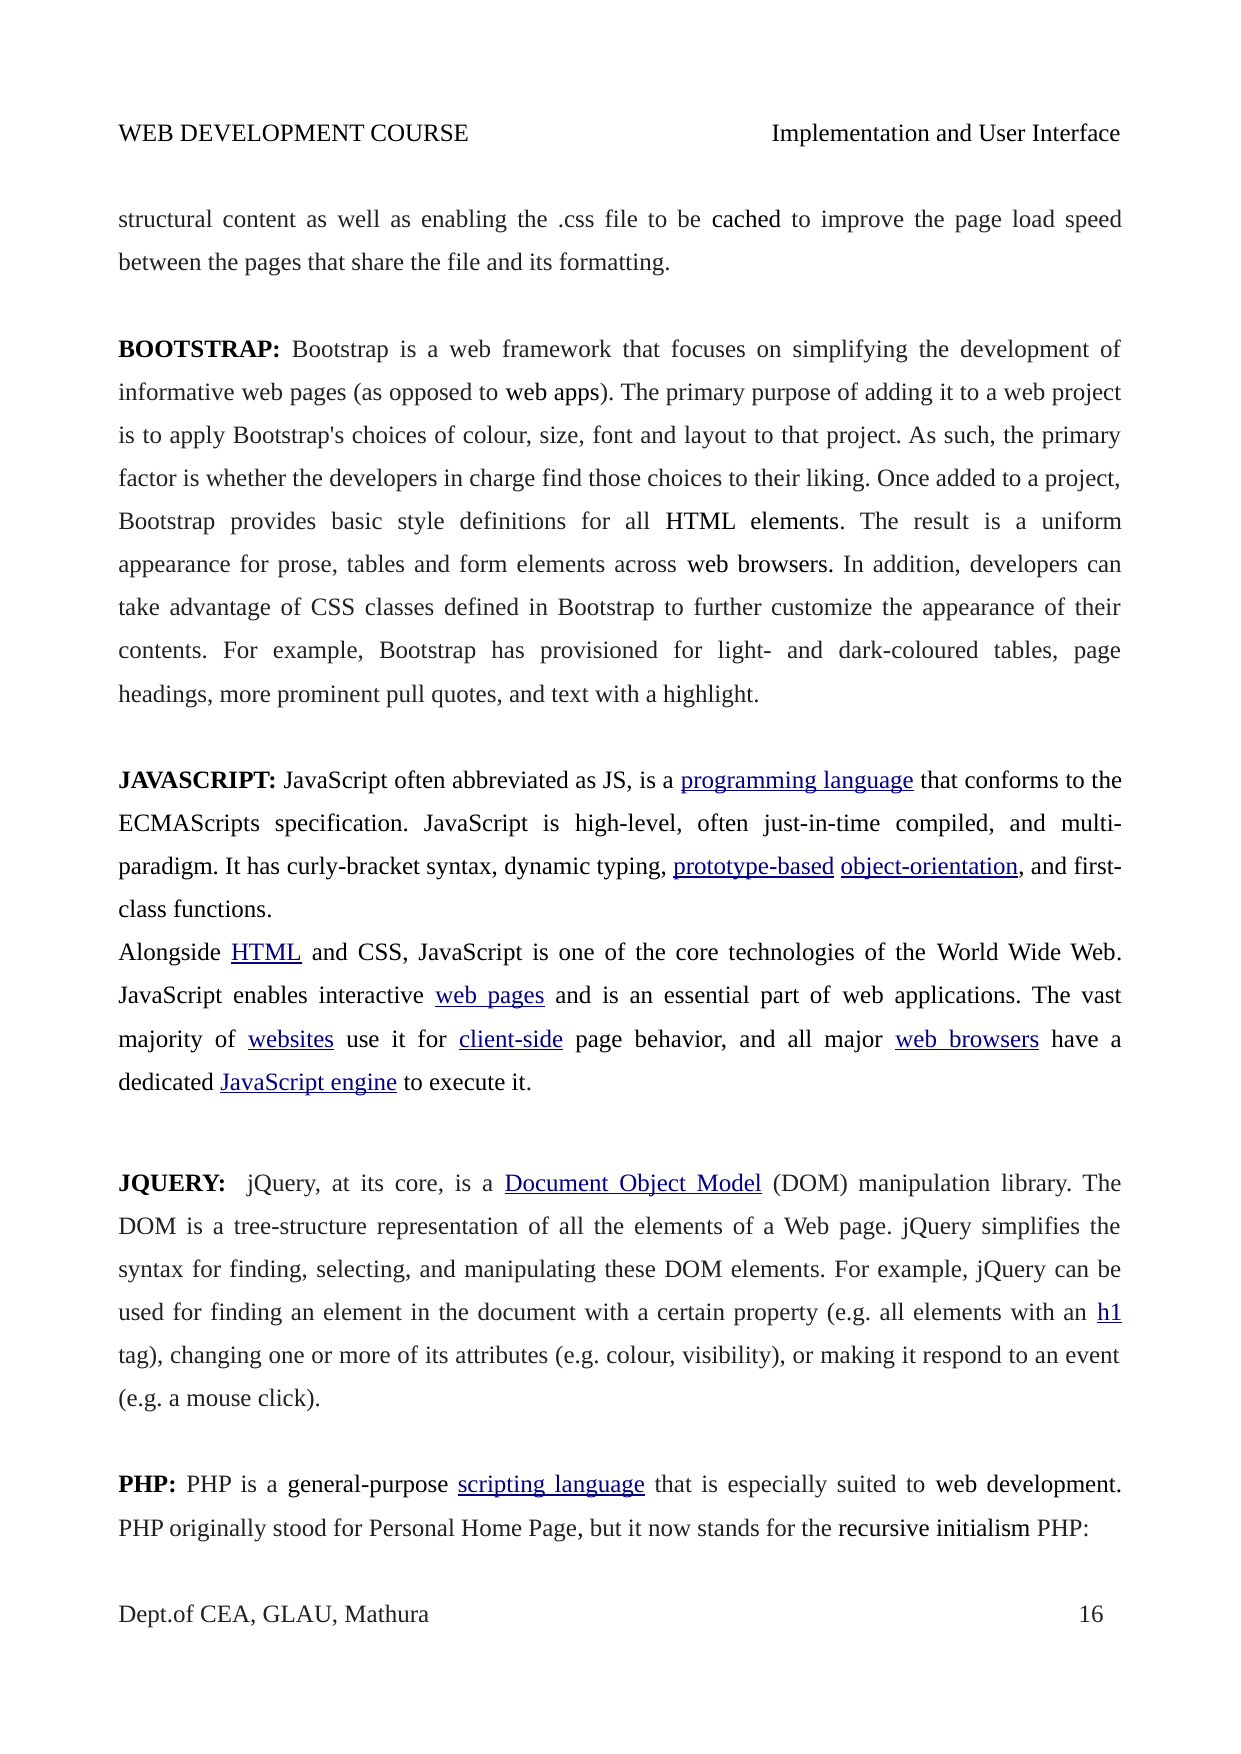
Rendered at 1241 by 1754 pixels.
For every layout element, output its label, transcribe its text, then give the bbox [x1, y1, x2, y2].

text PHP: PHP is a general-purpose scripting language that is especially suited to web development. PHP originally stood for Personal Home Page, but it now stands for the recursive initialism PHP: [118, 1469, 1122, 1541]
text JQUERY: jQuery, at its core, is a Document Object Model (DOM) manipulation library. The DOM is a tree-structure representation of all the elements of a Web page. jQuery simplifies the syntax for finding, selecting, and manipulating these DOM elements. For example, jQuery can be used for finding an element in the document with a certain property (e.g. all elements with an h1 tag), changing one or more of its attributes (e.g. colour, visibility), or making it respond to an event (e.g. a mouse click). [118, 1168, 1122, 1412]
text WEB DEVELOPMENT COURSE Implementation and User Interface [118, 118, 1122, 147]
text BOOTSTRAP: Bootstrap is a web framework that focuses on simplifying the development of informative web pages (as opposed to web apps). The primary purpose of adding it to a web project is to apply Bootstrap's choices of colour, size, font and layout to that project. As such, the primary factor is whether the developers in charge find those choices to their liking. Once added to a project, Bootstrap provides basic style definitions for all HTML elements. The result is a uniform appearance for prose, tables and form elements across web browsers. In addition, developers can take advantage of CSS classes defined in Bootstrap to further customize the appearance of their contents. For example, Bootstrap has provisioned for light- and dark-coloured tables, page headings, more prominent pull quotes, and text with a highlight. [118, 334, 1122, 707]
text Dept.of CEA, GLAU, Mathura 16 [118, 1599, 1122, 1628]
text Alongside HTML and CSS, JavaScript is one of the core technologies of the World Wide Web. JavaScript enables interactive web pages and is an essential part of web applications. The vast majority of websites use it for client-side page behavior, and all major web browsers have a dedicated JavaScript engine to execute it. [118, 937, 1122, 1096]
text structural content as well as enabling the .css file to be cached to improve the page load speed between the pages that share the file and its formatting. [118, 204, 1122, 276]
text JAVASCRIPT: JavaScript often abbreviated as JS, is a programming language that conforms to the ECMAScripts specification. JavaScript is high-level, often just-in-time compiled, and multi-paradigm. It has curly-bracket syntax, dynamic typing, prototype-based object-orientation, and first-class functions. [118, 765, 1122, 923]
